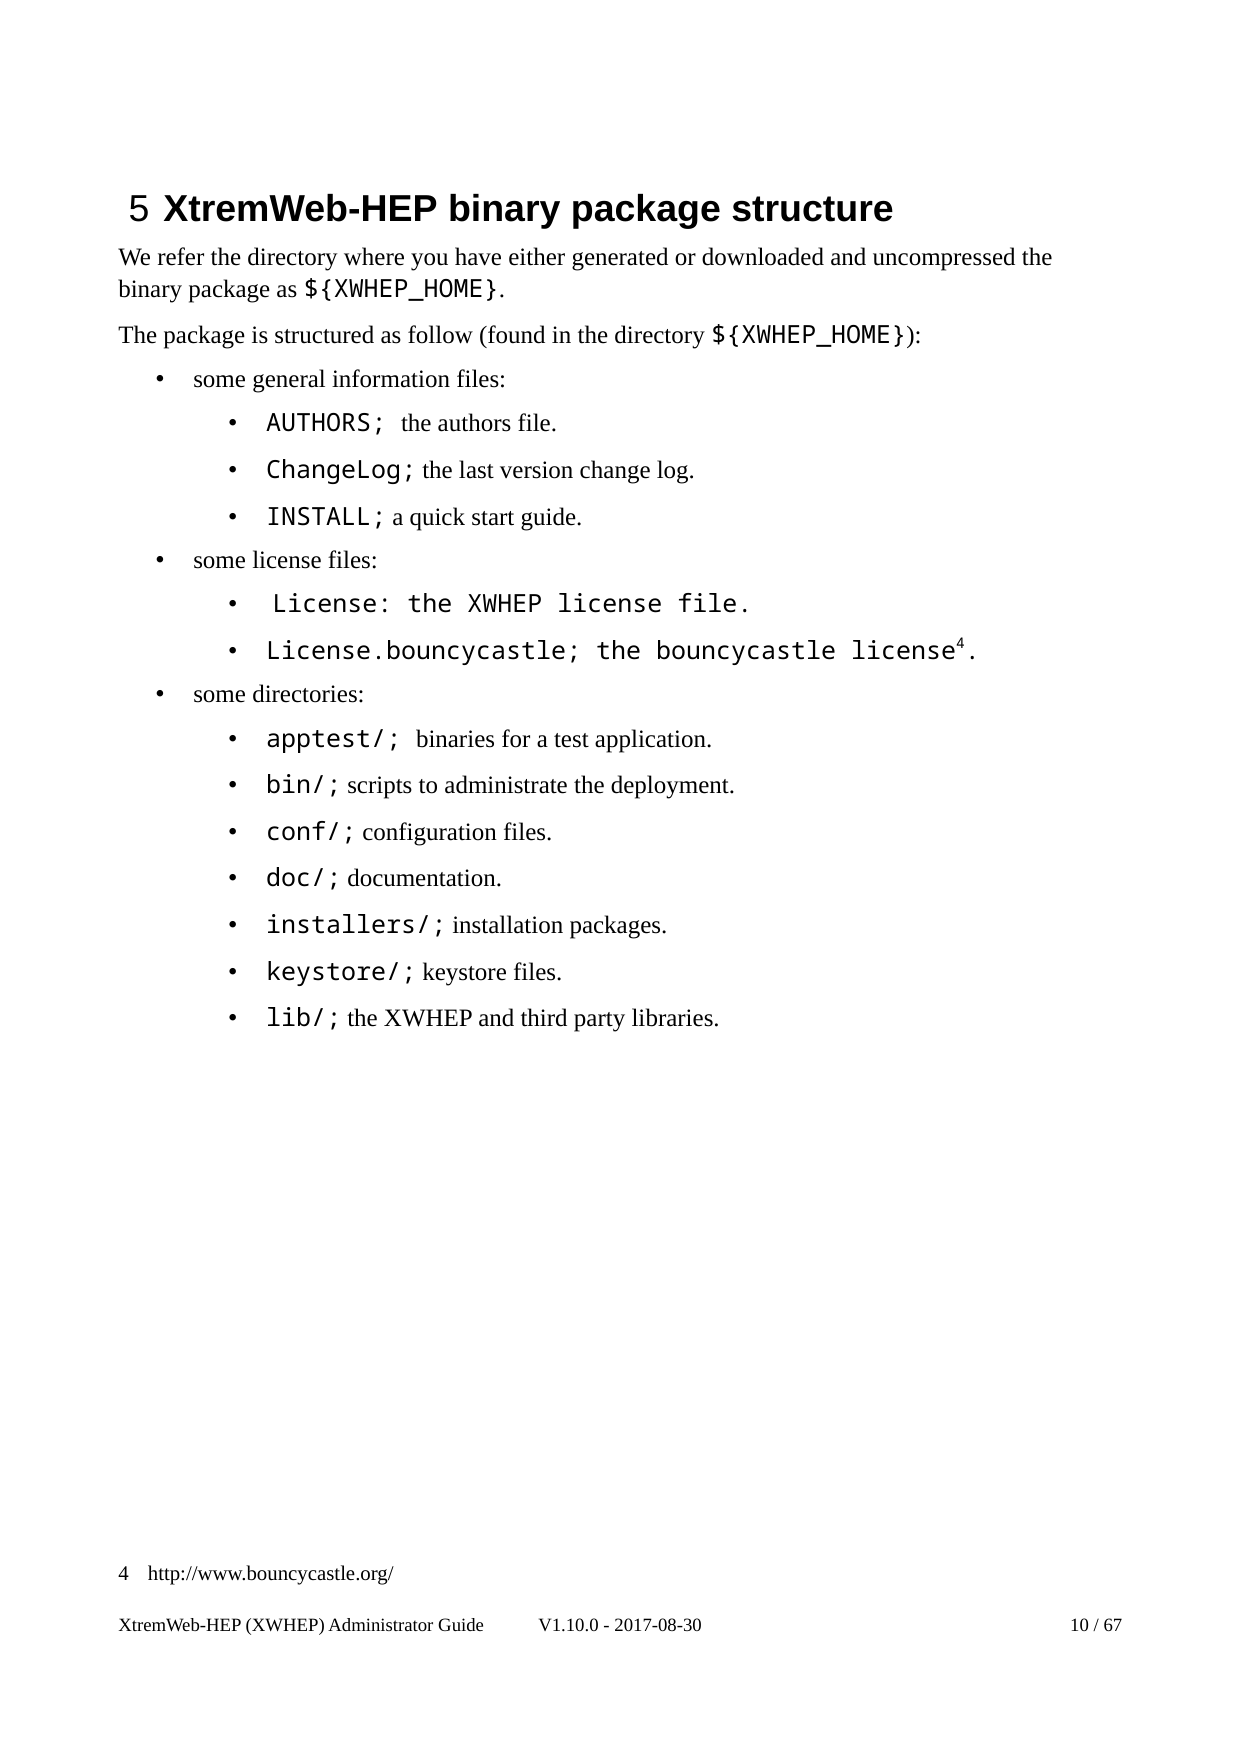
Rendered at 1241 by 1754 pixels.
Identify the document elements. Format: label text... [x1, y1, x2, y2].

list doc/; documentation. [228, 860, 1122, 894]
list some directories: [156, 679, 1122, 708]
list installers/; installation packages. [228, 907, 1122, 941]
list keystore/; keystore files. [228, 953, 1122, 987]
list INSTALL; a quick start guide. [228, 498, 1122, 532]
list some license files: [156, 545, 1122, 573]
list ChangeLog; the last version change log. [228, 452, 1122, 486]
text The package is structured as follow (found in the directory ${XWHEP_HOME}): [118, 317, 1122, 351]
list some general information files: [156, 364, 1122, 392]
text We refer the directory where you have either generated or downloaded and uncompressed the binary package as ${XWHEP_HOME}. [118, 242, 1122, 305]
list conf/; configuration files. [228, 813, 1122, 847]
list AUTHORS; the authors file. [228, 405, 1122, 439]
list http://www.bouncycastle.org/ [118, 1561, 1122, 1585]
list apptest/; binaries for a test application. [228, 720, 1122, 754]
list License: the XWHEP license file. [228, 586, 1122, 620]
list lib/; the XWHEP and third party libraries. [228, 1000, 1122, 1034]
subtitle XtremWeb-HEP binary package structure [118, 186, 1122, 229]
list bin/; scripts to administrate the deployment. [228, 767, 1122, 801]
list License.bouncycastle; the bouncycastle license. [228, 632, 1122, 667]
